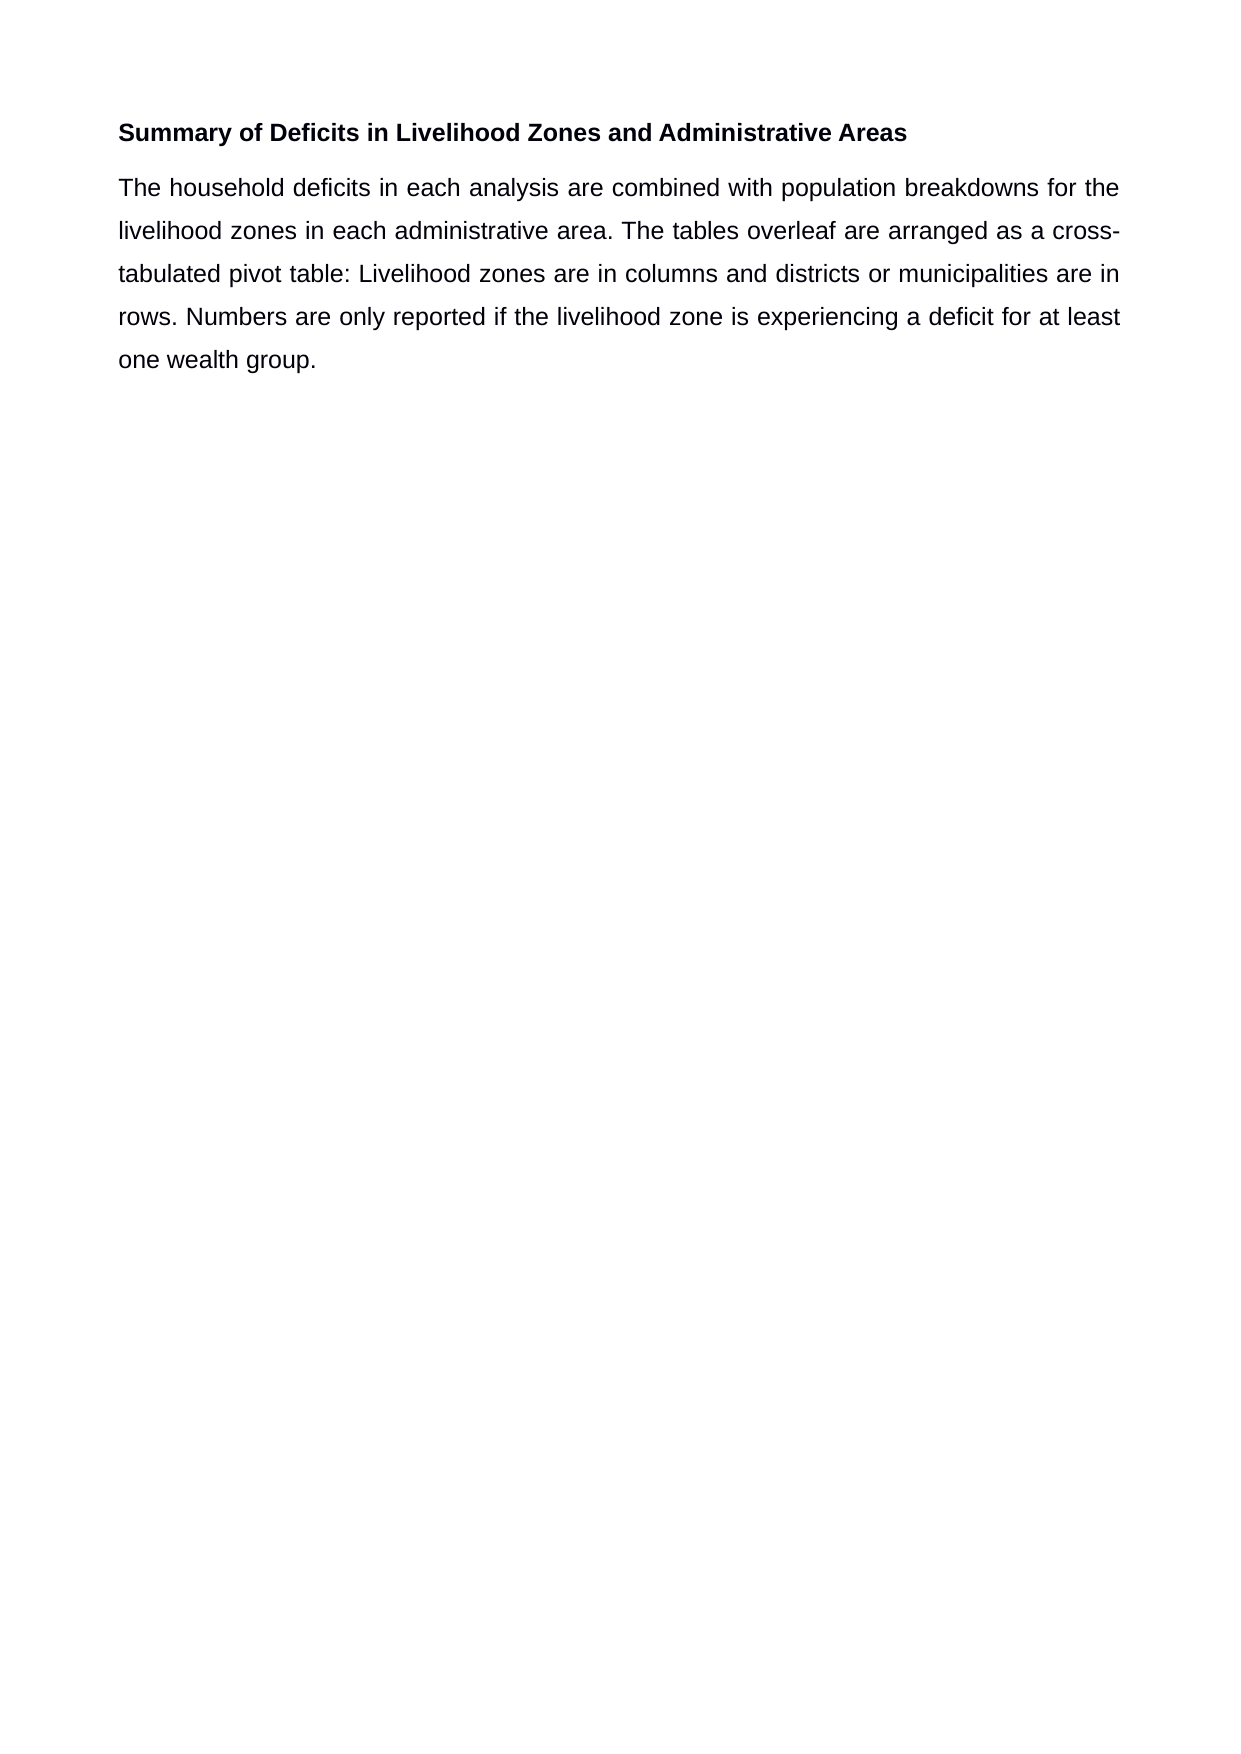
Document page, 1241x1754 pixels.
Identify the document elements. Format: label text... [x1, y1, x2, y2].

text The household deficits in each analysis are combined with population breakdowns for the livelihood zones in each administrative area. The tables overleaf are arranged as a cross-tabulated pivot table: Livelihood zones are in columns and districts or municipalities are in rows. Numbers are only reported if the livelihood zone is experiencing a deficit for at least one wealth group. [118, 173, 1122, 374]
subtitle Summary of Deficits in Livelihood Zones and Administrative Areas [118, 118, 1122, 147]
